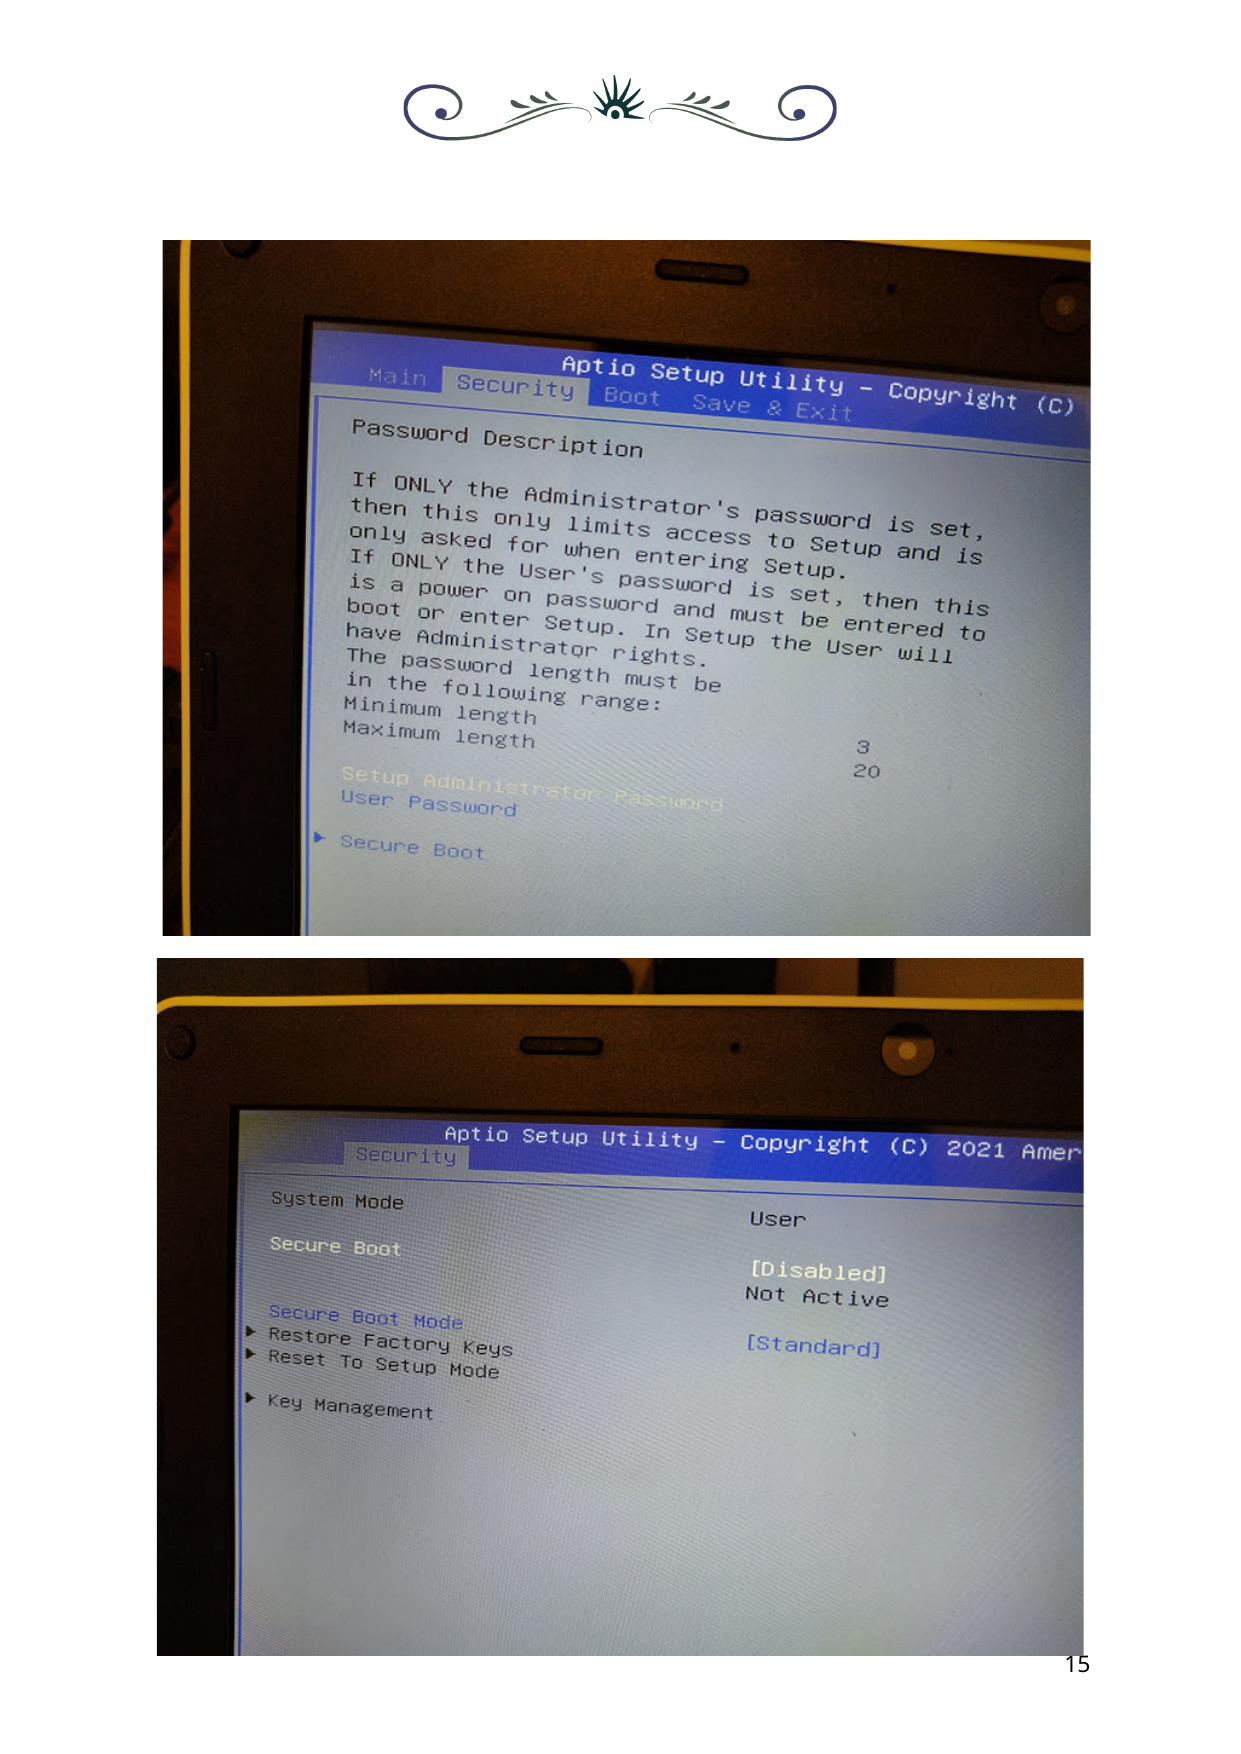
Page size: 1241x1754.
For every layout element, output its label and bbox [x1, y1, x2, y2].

picture [156, 958, 1084, 1656]
picture [403, 75, 837, 141]
picture [162, 240, 1091, 936]
